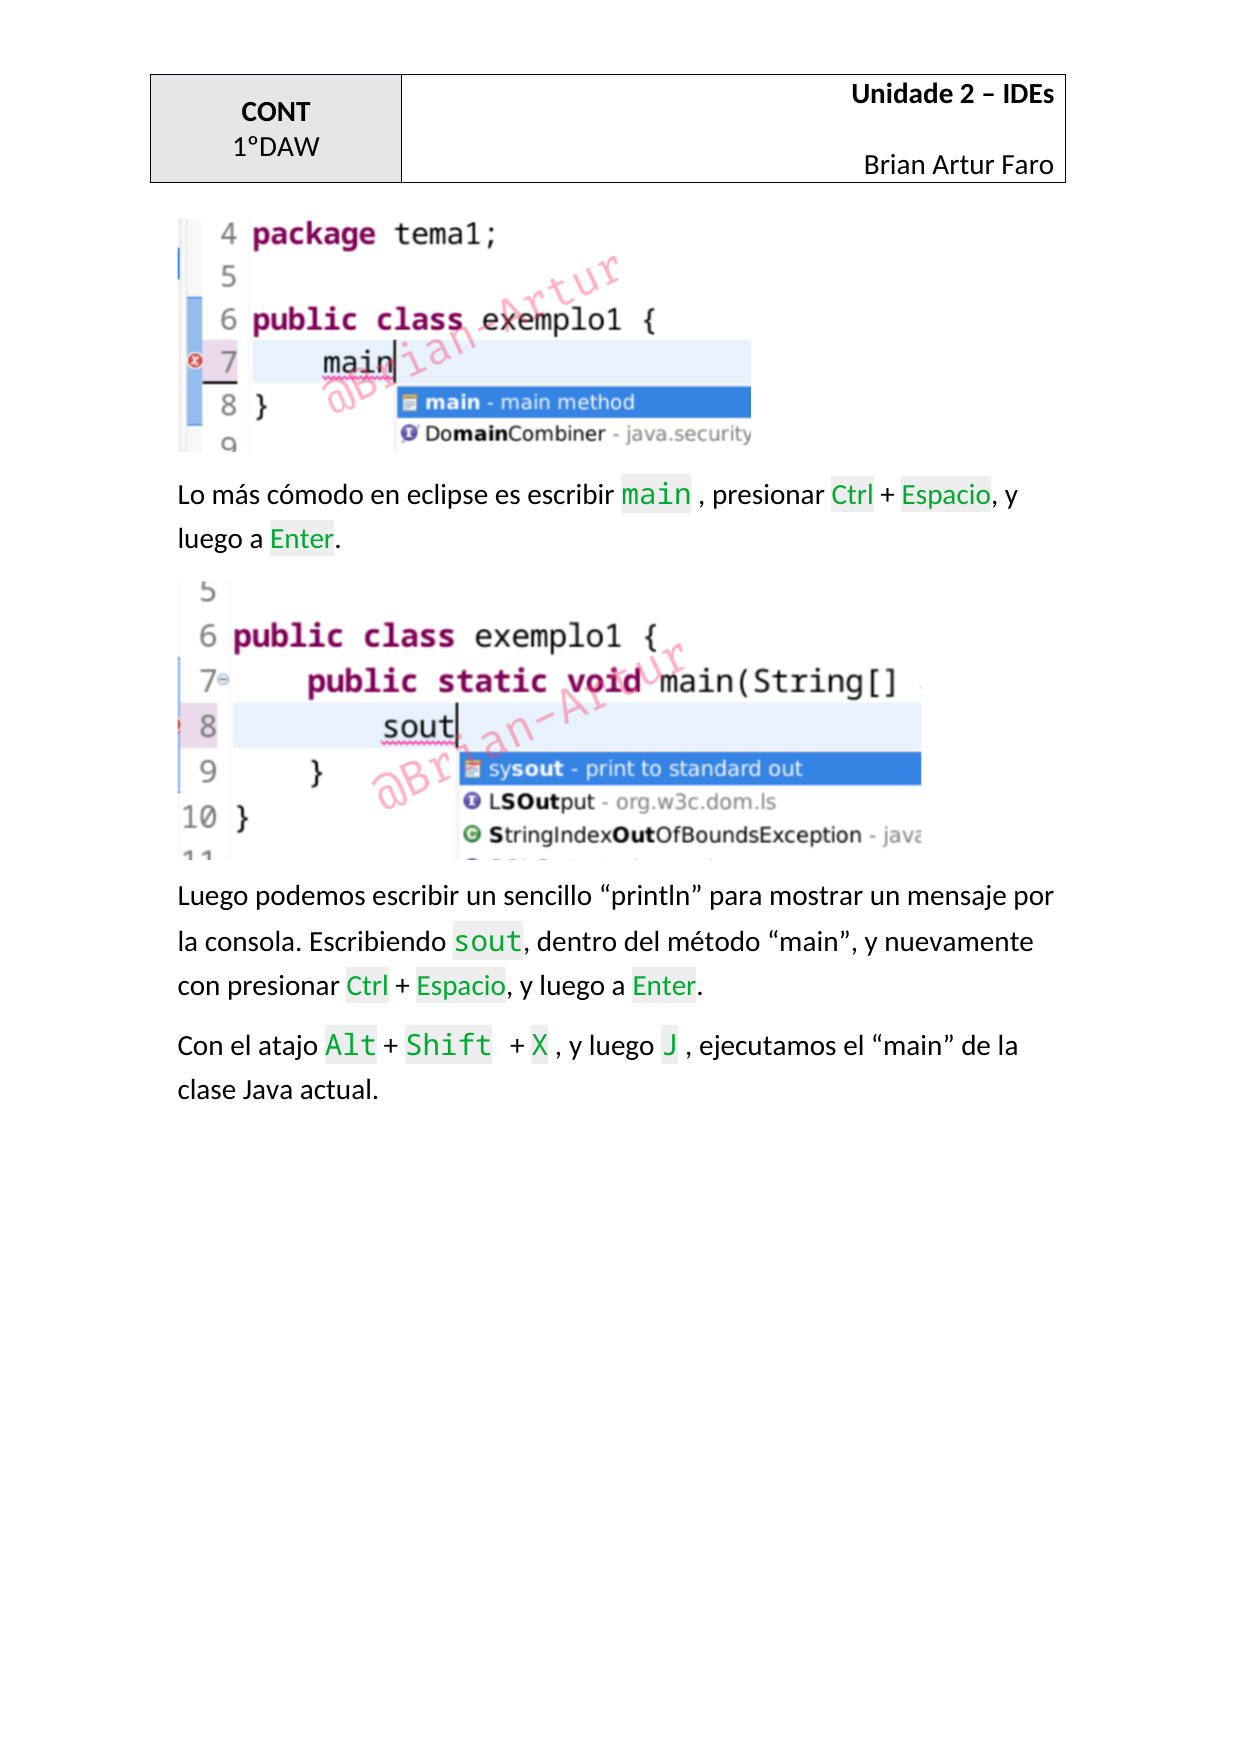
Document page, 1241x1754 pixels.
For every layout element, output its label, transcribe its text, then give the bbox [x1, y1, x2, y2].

picture [177, 218, 751, 452]
text Con el atajo Alt + Shift + X , y luego J , ejecutamos el “main” de la clase Java actual. [177, 1024, 1063, 1107]
text Luego podemos escribir un sencillo “println” para mostrar un mensaje por la consola. Escribiendo sout, dentro del método “main”, y nuevamente con presionar Ctrl + Espacio, y luego a Enter. [177, 877, 1063, 1003]
text Lo más cómodo en eclipse es escribir main , presionar Ctrl + Espacio, y luego a Enter. [177, 473, 1063, 556]
picture [177, 581, 922, 860]
